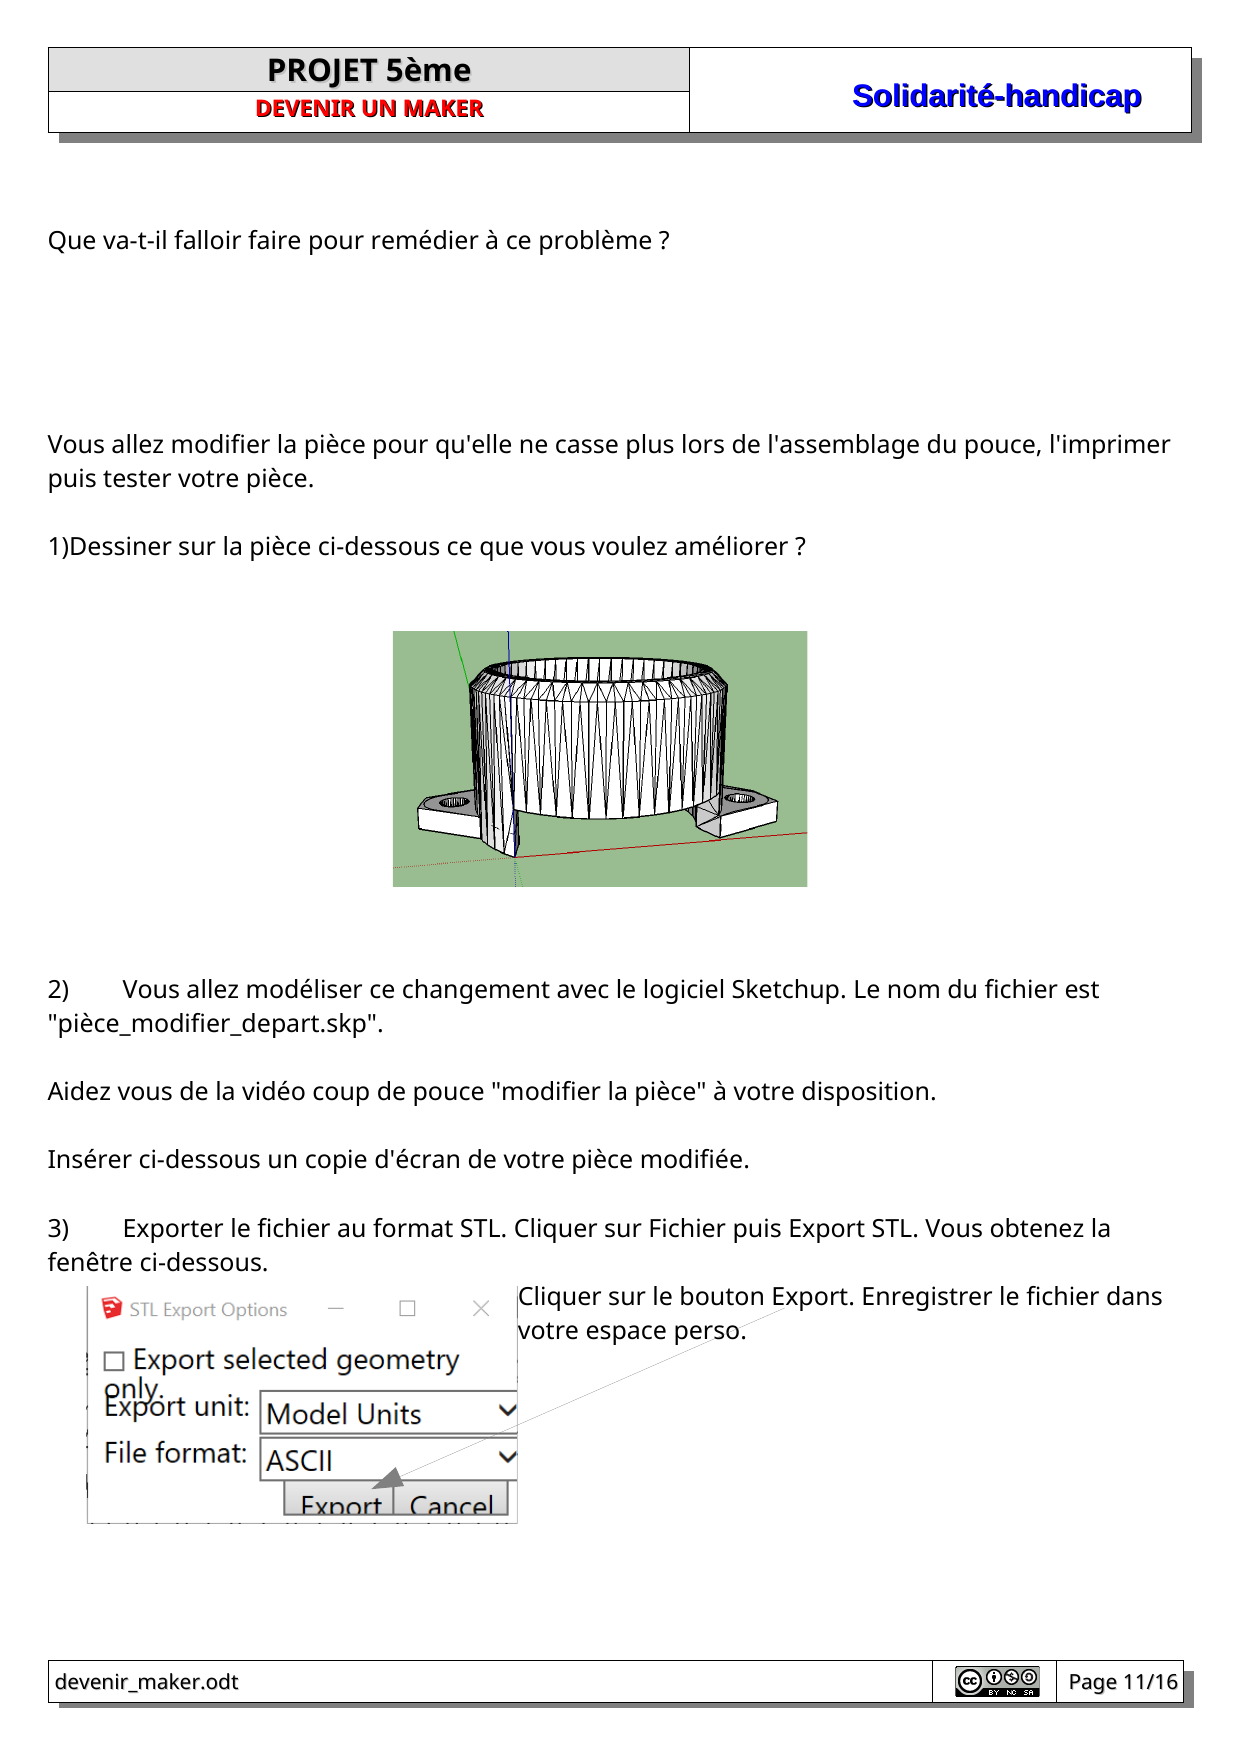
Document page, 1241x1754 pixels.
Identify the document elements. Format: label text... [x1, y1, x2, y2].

list Exporter le fichier au format STL. Cliquer sur Fichier puis Export STL. Vous obtenez la fenêtre ci-dessous. [47, 1210, 1193, 1278]
list Cliquer sur le bouton Export. Enregistrer le fichier dans votre espace perso. [47, 1278, 1193, 1346]
picture [86, 1286, 518, 1524]
picture [955, 1666, 1040, 1697]
text Vous allez modifier la pièce pour qu'elle ne casse plus lors de l'assemblage du pouce, l'imprimer puis tester votre pièce. [47, 427, 1193, 495]
text Aidez vous de la vidéo coup de pouce "modifier la pièce" à votre disposition. [47, 1074, 1193, 1108]
text 1)Dessiner sur la pièce ci-dessous ce que vous voulez améliorer ? [47, 529, 1193, 563]
list Vous allez modéliser ce changement avec le logiciel Sketchup. Le nom du fichier est "pièce_modifier_depart.skp". [47, 972, 1193, 1040]
picture [392, 631, 808, 887]
text Insérer ci-dessous un copie d'écran de votre pièce modifiée. [47, 1142, 1193, 1176]
text Que va-t-il falloir faire pour remédier à ce problème ? [47, 222, 1193, 256]
